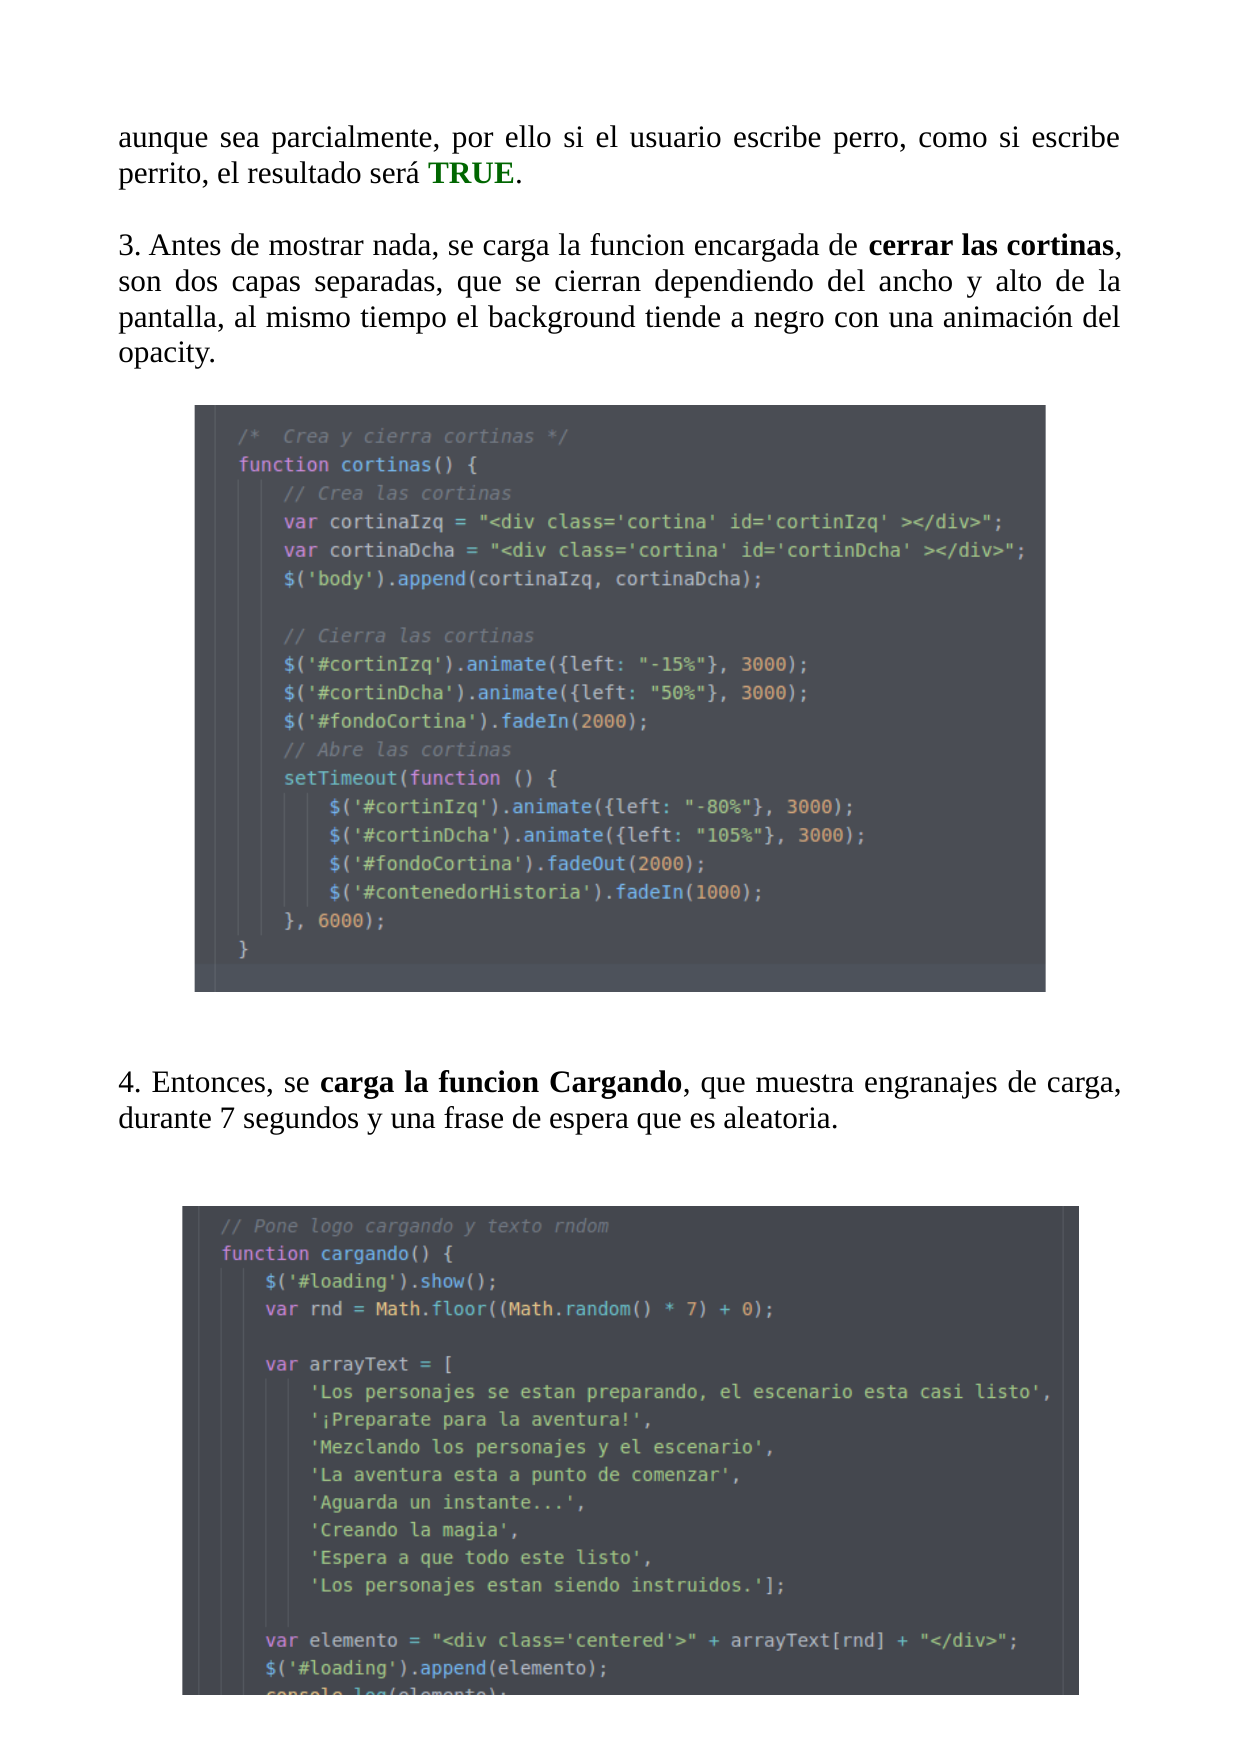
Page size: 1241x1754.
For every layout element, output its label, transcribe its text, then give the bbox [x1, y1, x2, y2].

picture [182, 1206, 870, 1695]
text 4. Entonces, se carga la funcion Cargando, que muestra engranajes de carga, durante 7 segundos y una frase de espera que es aleatoria. [118, 1063, 1122, 1135]
text 3. Antes de mostrar nada, se carga la funcion encargada de cerrar las cortinas, son dos capas separadas, que se cierran dependiendo del ancho y alto de la pantalla, al mismo tiempo el background tiende a negro con una animación del opacity. [118, 226, 1122, 370]
text aunque sea parcialmente, por ello si el usuario escribe perro, como si escribe perrito, el resultado será TRUE. [118, 118, 1122, 190]
picture [194, 405, 766, 992]
